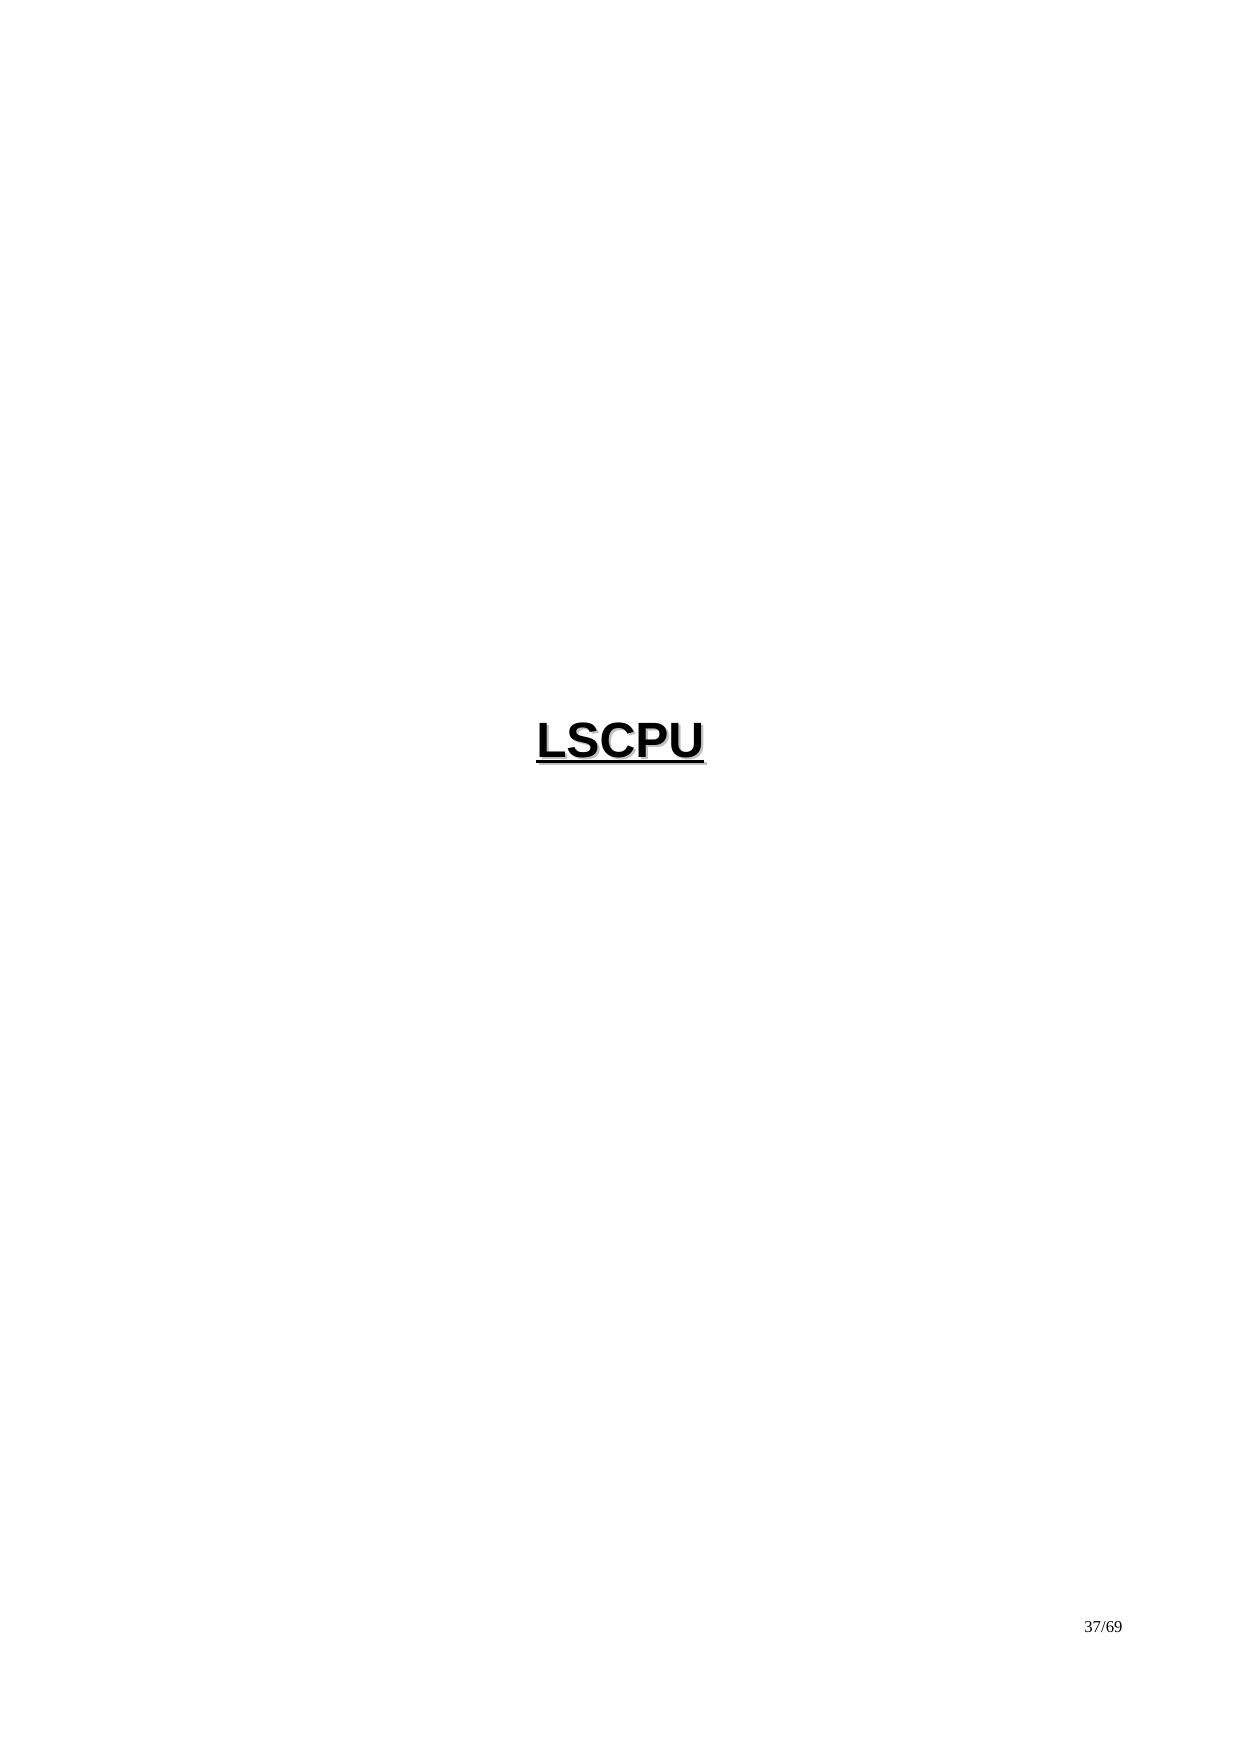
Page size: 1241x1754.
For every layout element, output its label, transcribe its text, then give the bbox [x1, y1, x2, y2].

subtitle LSCPU [118, 711, 1122, 768]
